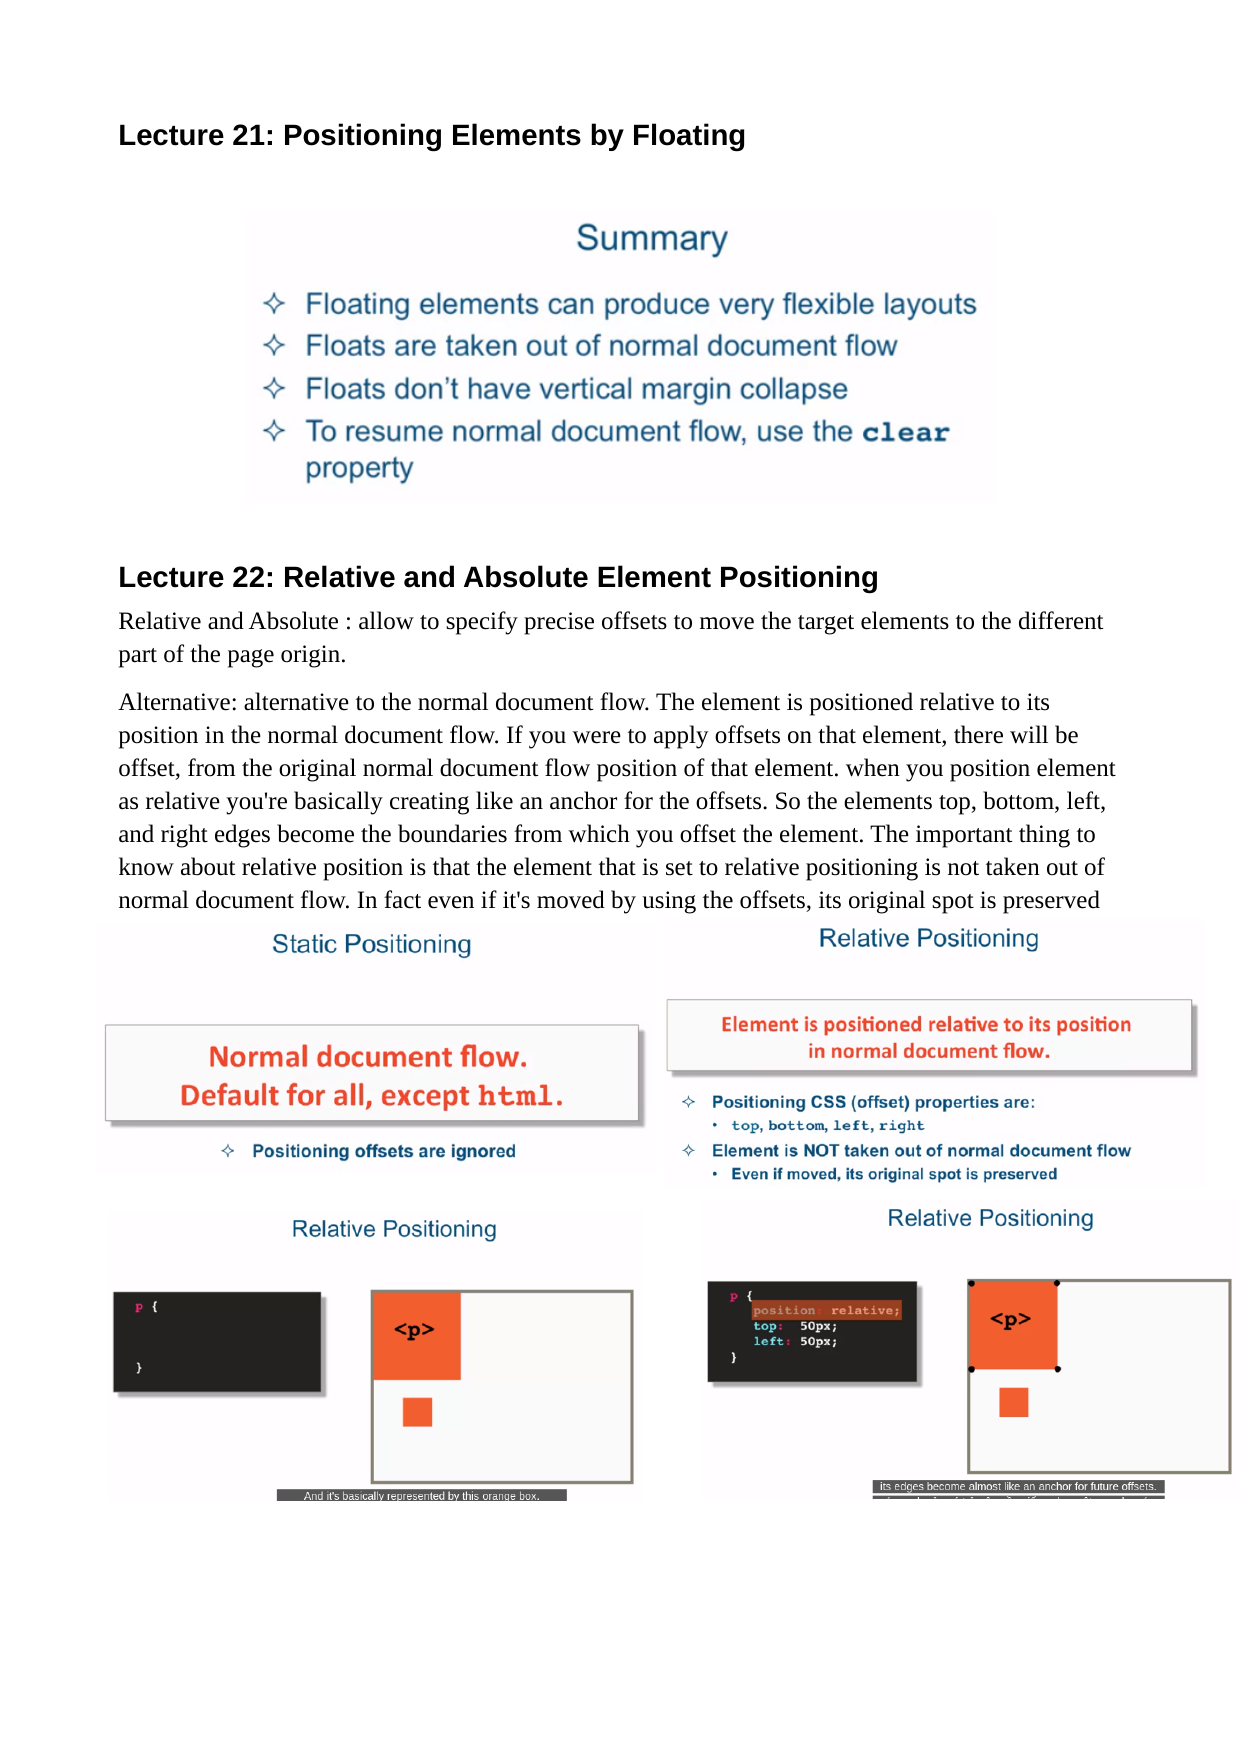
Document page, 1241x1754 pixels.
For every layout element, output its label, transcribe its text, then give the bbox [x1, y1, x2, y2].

picture [108, 1211, 643, 1501]
subtitle Lecture 22: Relative and Absolute Element Positioning [118, 560, 1122, 593]
subtitle Lecture 21: Positioning Elements by Floating [118, 118, 1122, 152]
text Alternative: alternative to the normal document flow. The element is positioned relative to its position in the normal document flow. If you were to apply offsets on that element, there will be offset, from the original normal document flow position of that element. when you position element as relative you're basically creating like an anchor for the offsets. So the elements top, bottom, left, and right edges become the boundaries from which you offset the element. The important thing to know about relative position is that the element that is set to relative positioning is not taken out of normal document flow. In fact even if it's moved by using the offsets, its original spot is preserved [118, 687, 1122, 913]
picture [701, 1200, 1240, 1499]
picture [244, 212, 996, 503]
text Relative and Absolute : allow to specify precise offsets to move the target elements to the different part of the page origin. [118, 606, 1122, 668]
picture [96, 924, 658, 1174]
picture [663, 918, 1206, 1188]
